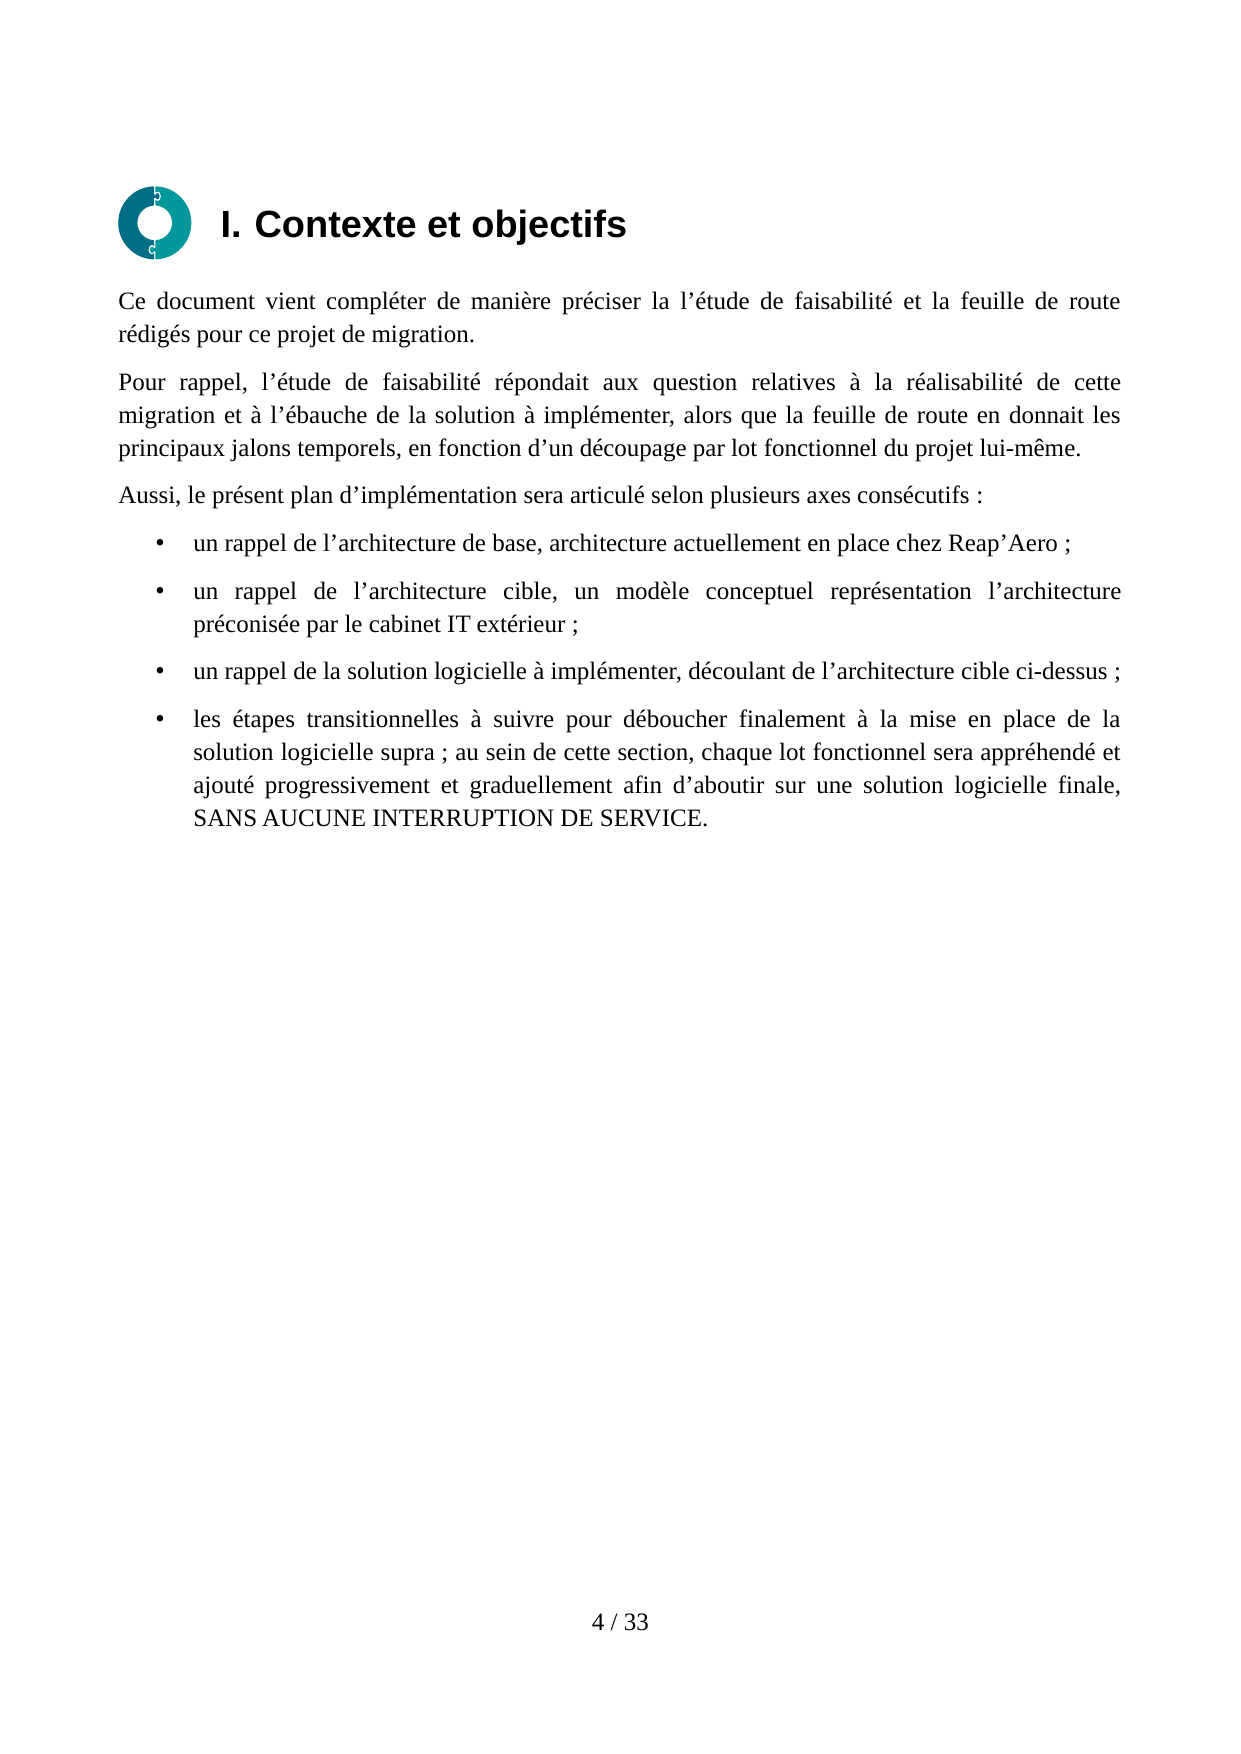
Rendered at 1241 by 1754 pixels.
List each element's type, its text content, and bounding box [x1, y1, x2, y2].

text Aussi, le présent plan d’implémentation sera articulé selon plusieurs axes consécutifs : [118, 481, 1122, 509]
subtitle [138, 201, 172, 240]
text Pour rappel, l’étude de faisabilité répondait aux question relatives à la réalisabilité de cette migration et à l’ébauche de la solution à implémenter, alors que la feuille de route en donnait les principaux jalons temporels, en fonction d’un découpage par lot fonctionnel du projet lui-même. [118, 367, 1122, 462]
list un rappel de l’architecture de base, architecture actuellement en place chez Reap’Aero ; [156, 528, 1122, 557]
text Ce document vient compléter de manière préciser la l’étude de faisabilité et la feuille de route rédigés pour ce projet de migration. [118, 286, 1122, 348]
list les étapes transitionnelles à suivre pour déboucher finalement à la mise en place de la solution logicielle supra ; au sein de cette section, chaque lot fonctionnel sera appréhendé et ajouté progressivement et graduellement afin d’aboutir sur une solution logicielle finale, SANS AUCUNE INTERRUPTION DE SERVICE. [156, 704, 1122, 832]
list un rappel de la solution logicielle à implémenter, découlant de l’architecture cible ci-dessus ; [156, 656, 1122, 685]
subtitle Contexte et objectifs [185, 201, 1122, 245]
list un rappel de l’architecture cible, un modèle conceptuel représentation l’architecture préconisée par le cabinet IT extérieur ; [156, 576, 1122, 637]
